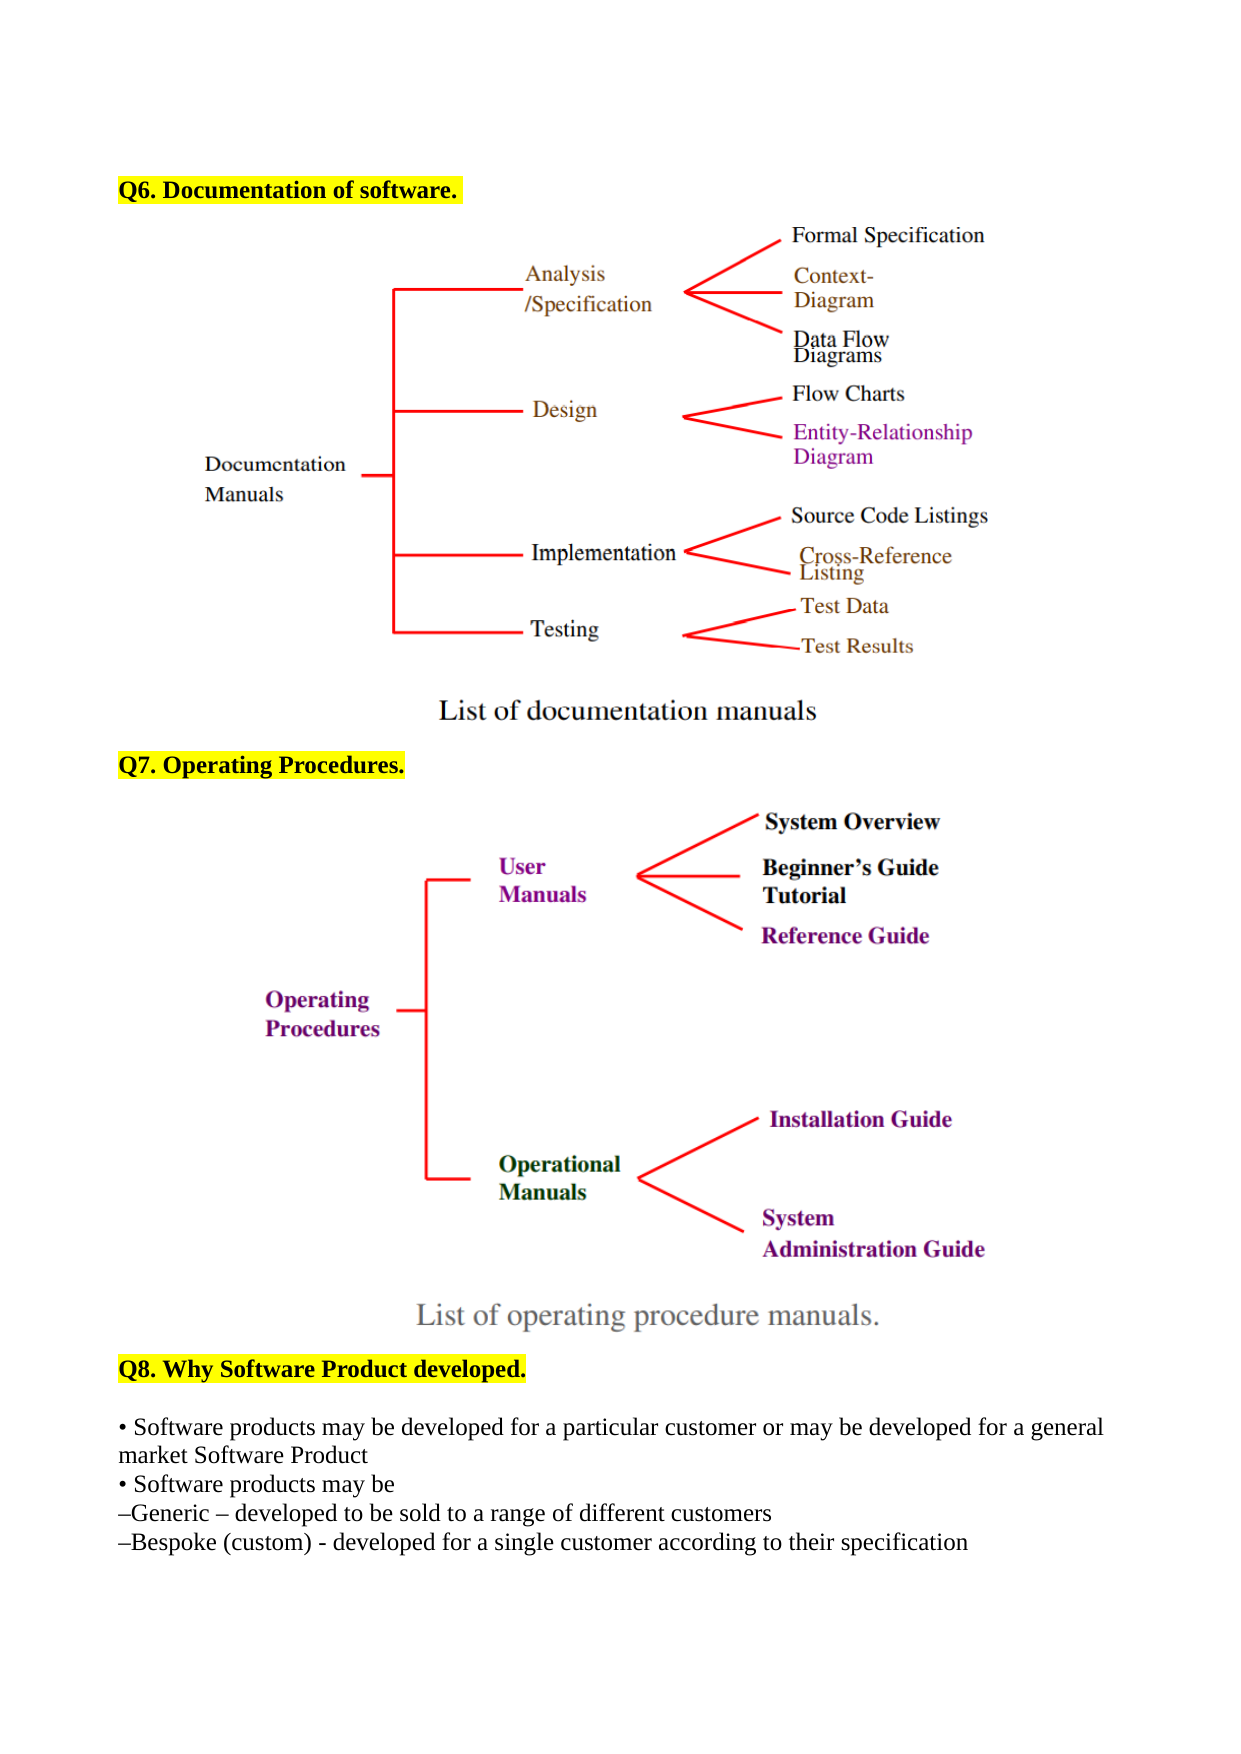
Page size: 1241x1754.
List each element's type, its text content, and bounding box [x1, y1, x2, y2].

text Q7. Operating Procedures. [118, 751, 1122, 779]
text –Bespoke (custom) - developed for a single customer according to their specification [118, 1527, 1122, 1556]
text • Software products may be developed for a particular customer or may be developed for a general market Software Product [118, 1412, 1122, 1469]
text Q8. Why Software Product developed. [118, 1354, 1122, 1383]
picture [253, 808, 988, 1334]
text –Generic – developed to be sold to a range of different customers [118, 1498, 1122, 1527]
picture [202, 227, 993, 736]
text • Software products may be [118, 1469, 1122, 1498]
text Q6. Documentation of software. [118, 176, 1122, 204]
